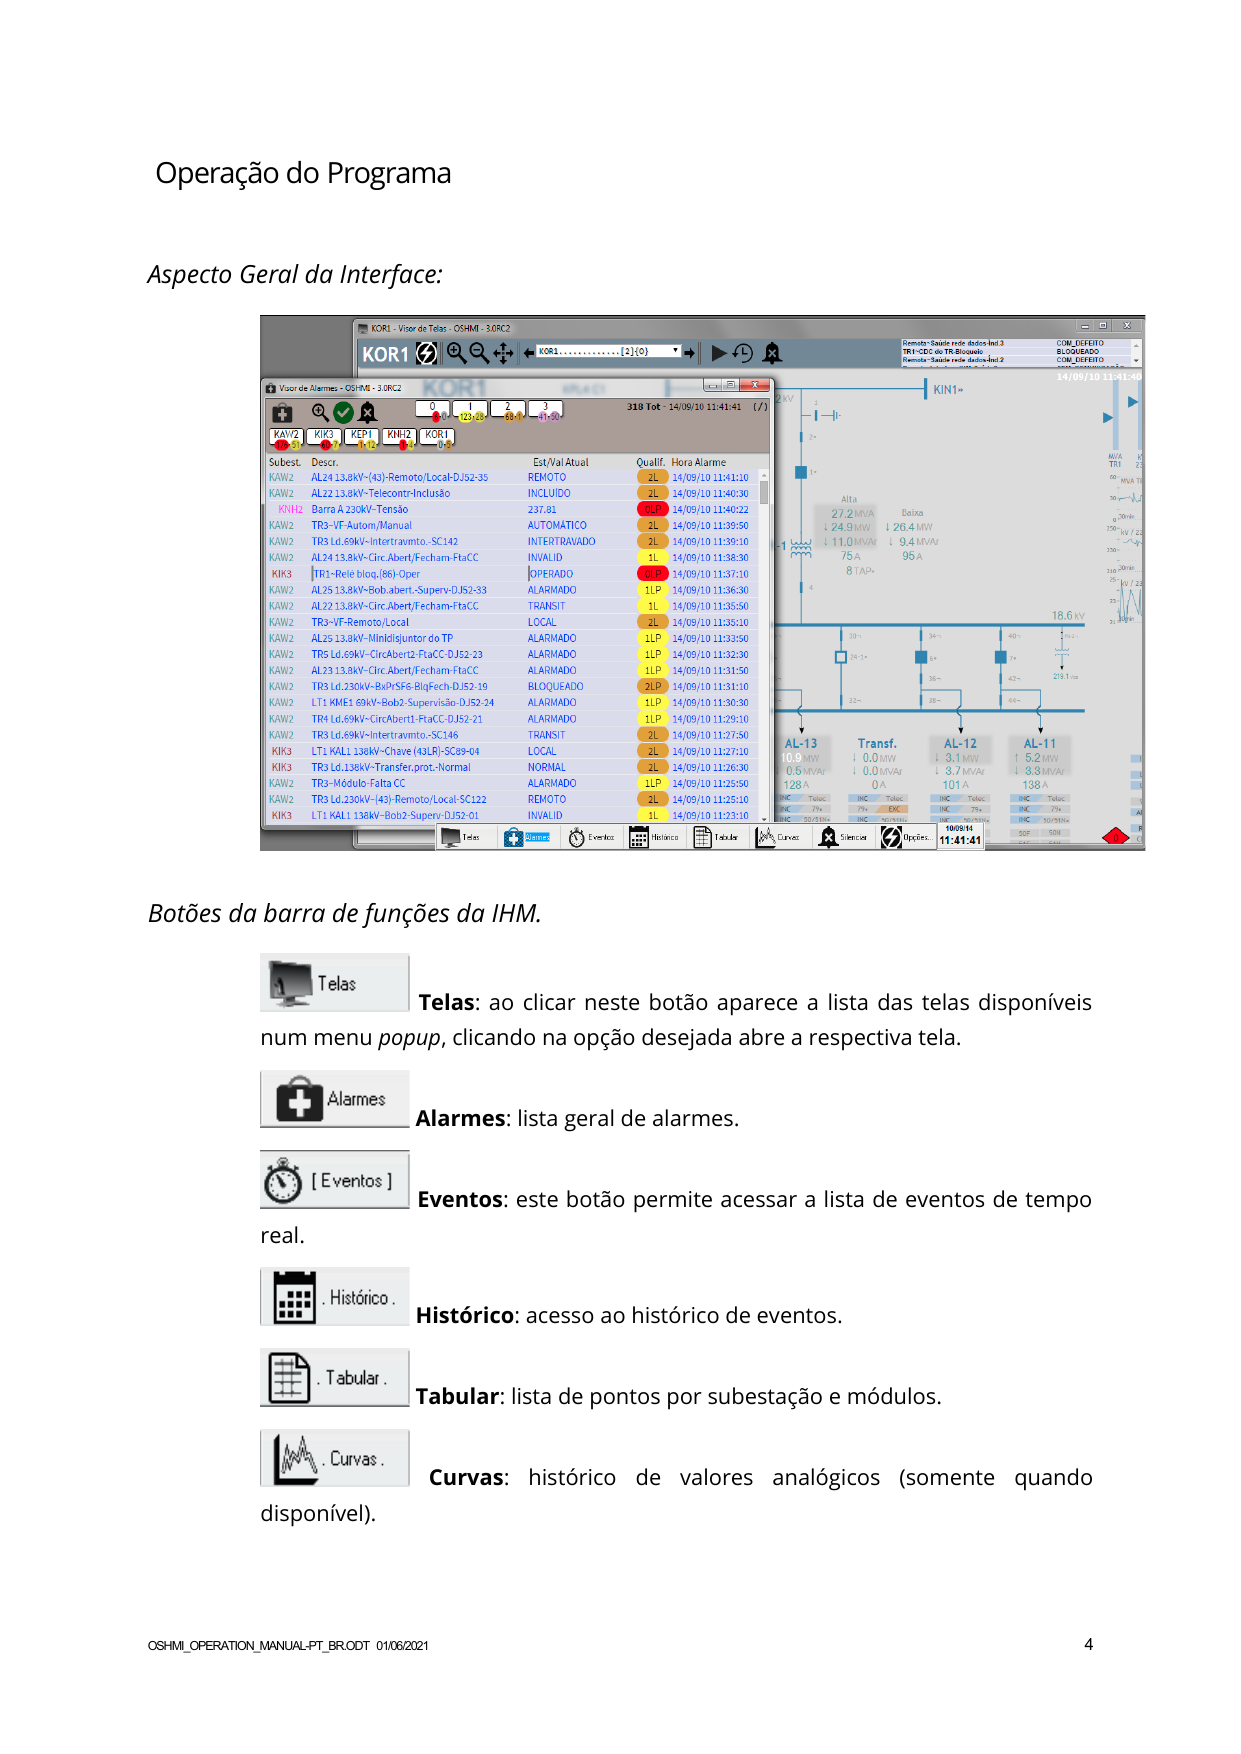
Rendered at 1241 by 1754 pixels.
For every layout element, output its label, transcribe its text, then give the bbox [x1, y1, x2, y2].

text Alarmes: lista geral de alarmes. [260, 1070, 1093, 1133]
text Eventos: este botão permite acessar a lista de eventos de tempo real. [260, 1151, 1093, 1249]
picture [260, 953, 410, 1012]
text Tabular: lista de pontos por subestação e módulos. [260, 1348, 1093, 1411]
text Curvas: histórico de valores analógicos (somente quando disponível). [260, 1429, 1093, 1528]
subtitle Operação do Programa [149, 146, 1093, 211]
picture [260, 1267, 410, 1326]
picture [260, 1348, 410, 1407]
text Histórico: acesso ao histórico de eventos. [260, 1267, 1093, 1330]
subtitle Aspecto Geral da Interface: [148, 257, 1093, 291]
text Telas: ao clicar neste botão aparece a lista das telas disponíveis num menu popup, clicando na opção desejada abre a respectiva tela. [260, 953, 1093, 1052]
picture [260, 1150, 410, 1209]
picture [260, 1429, 410, 1487]
subtitle Botões da barra de funções da IHM. [148, 895, 1093, 929]
picture [260, 1070, 410, 1128]
picture [260, 315, 1146, 851]
